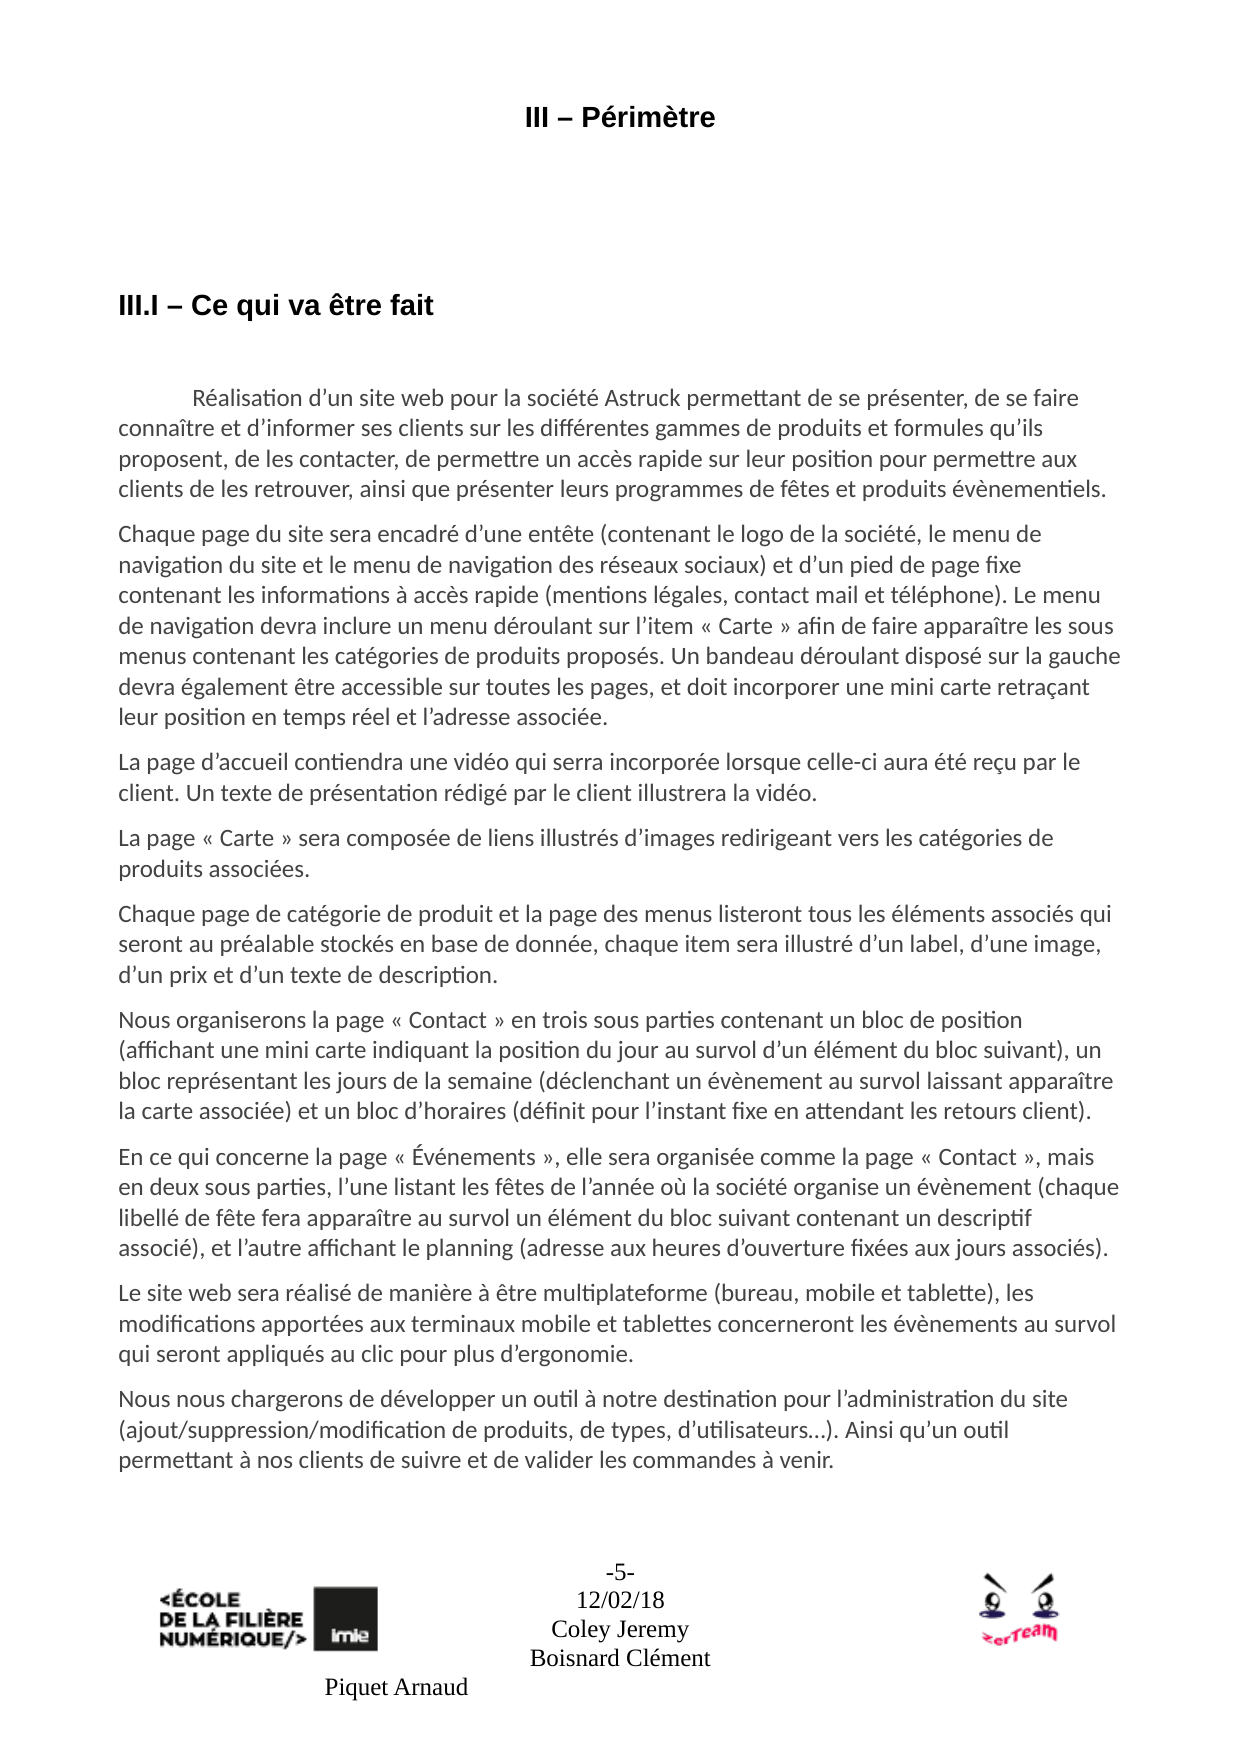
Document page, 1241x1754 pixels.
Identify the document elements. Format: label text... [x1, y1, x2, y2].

text En ce qui concerne la page « Événements », elle sera organisée comme la page « Contact », mais en deux sous parties, l’une listant les fêtes de l’année où la société organise un évènement (chaque libellé de fête fera apparaître au survol un élément du bloc suivant contenant un descriptif associé), et l’autre affichant le planning (adresse aux heures d’ouverture fixées aux jours associés). [118, 1141, 1122, 1263]
text La page « Carte » sera composée de liens illustrés d’images redirigeant vers les catégories de produits associées. [118, 822, 1122, 883]
text Chaque page du site sera encadré d’une entête (contenant le logo de la société, le menu de navigation du site et le menu de navigation des réseaux sociaux) et d’un pied de page fixe contenant les informations à accès rapide (mentions légales, contact mail et téléphone). Le menu de navigation devra inclure un menu déroulant sur l’item « Carte » afin de faire apparaître les sous menus contenant les catégories de produits proposés. Un bandeau déroulant disposé sur la gauche devra également être accessible sur toutes les pages, et doit incorporer une mini carte retraçant leur position en temps réel et l’adresse associée. [118, 518, 1122, 732]
text La page d’accueil contiendra une vidéo qui serra incorporée lorsque celle-ci aura été reçu par le client. Un texte de présentation rédigé par le client illustrera la vidéo. [118, 747, 1122, 808]
text Le site web sera réalisé de manière à être multiplateforme (bureau, mobile et tablette), les modifications apportées aux terminaux mobile et tablettes concerneront les évènements au survol qui seront appliqués au clic pour plus d’ergonomie. [118, 1277, 1122, 1369]
subtitle III.I – Ce qui va être fait [118, 288, 1122, 321]
text Nous organiserons la page « Contact » en trois sous parties contenant un bloc de position (affichant une mini carte indiquant la position du jour au survol d’un élément du bloc suivant), un bloc représentant les jours de la semaine (déclenchant un évènement au survol laissant apparaître la carte associée) et un bloc d’horaires (définit pour l’instant fixe en attendant les retours client). [118, 1004, 1122, 1126]
text Chaque page de catégorie de produit et la page des menus listeront tous les éléments associés qui seront au préalable stockés en base de donnée, chaque item sera illustré d’un label, d’une image, d’un prix et d’un texte de description. [118, 898, 1122, 989]
text Nous nous chargerons de développer un outil à notre destination pour l’administration du site (ajout/suppression/modification de produits, de types, d’utilisateurs…). Ainsi qu’un outil permettant à nos clients de suivre et de valider les commandes à venir. [118, 1383, 1122, 1475]
subtitle III – Périmètre [118, 100, 1122, 133]
text Réalisation d’un site web pour la société Astruck permettant de se présenter, de se faire connaître et d’informer ses clients sur les différentes gammes de produits et formules qu’ils proposent, de les contacter, de permettre un accès rapide sur leur position pour permettre aux clients de les retrouver, ainsi que présenter leurs programmes de fêtes et produits évènementiels. [118, 382, 1122, 504]
